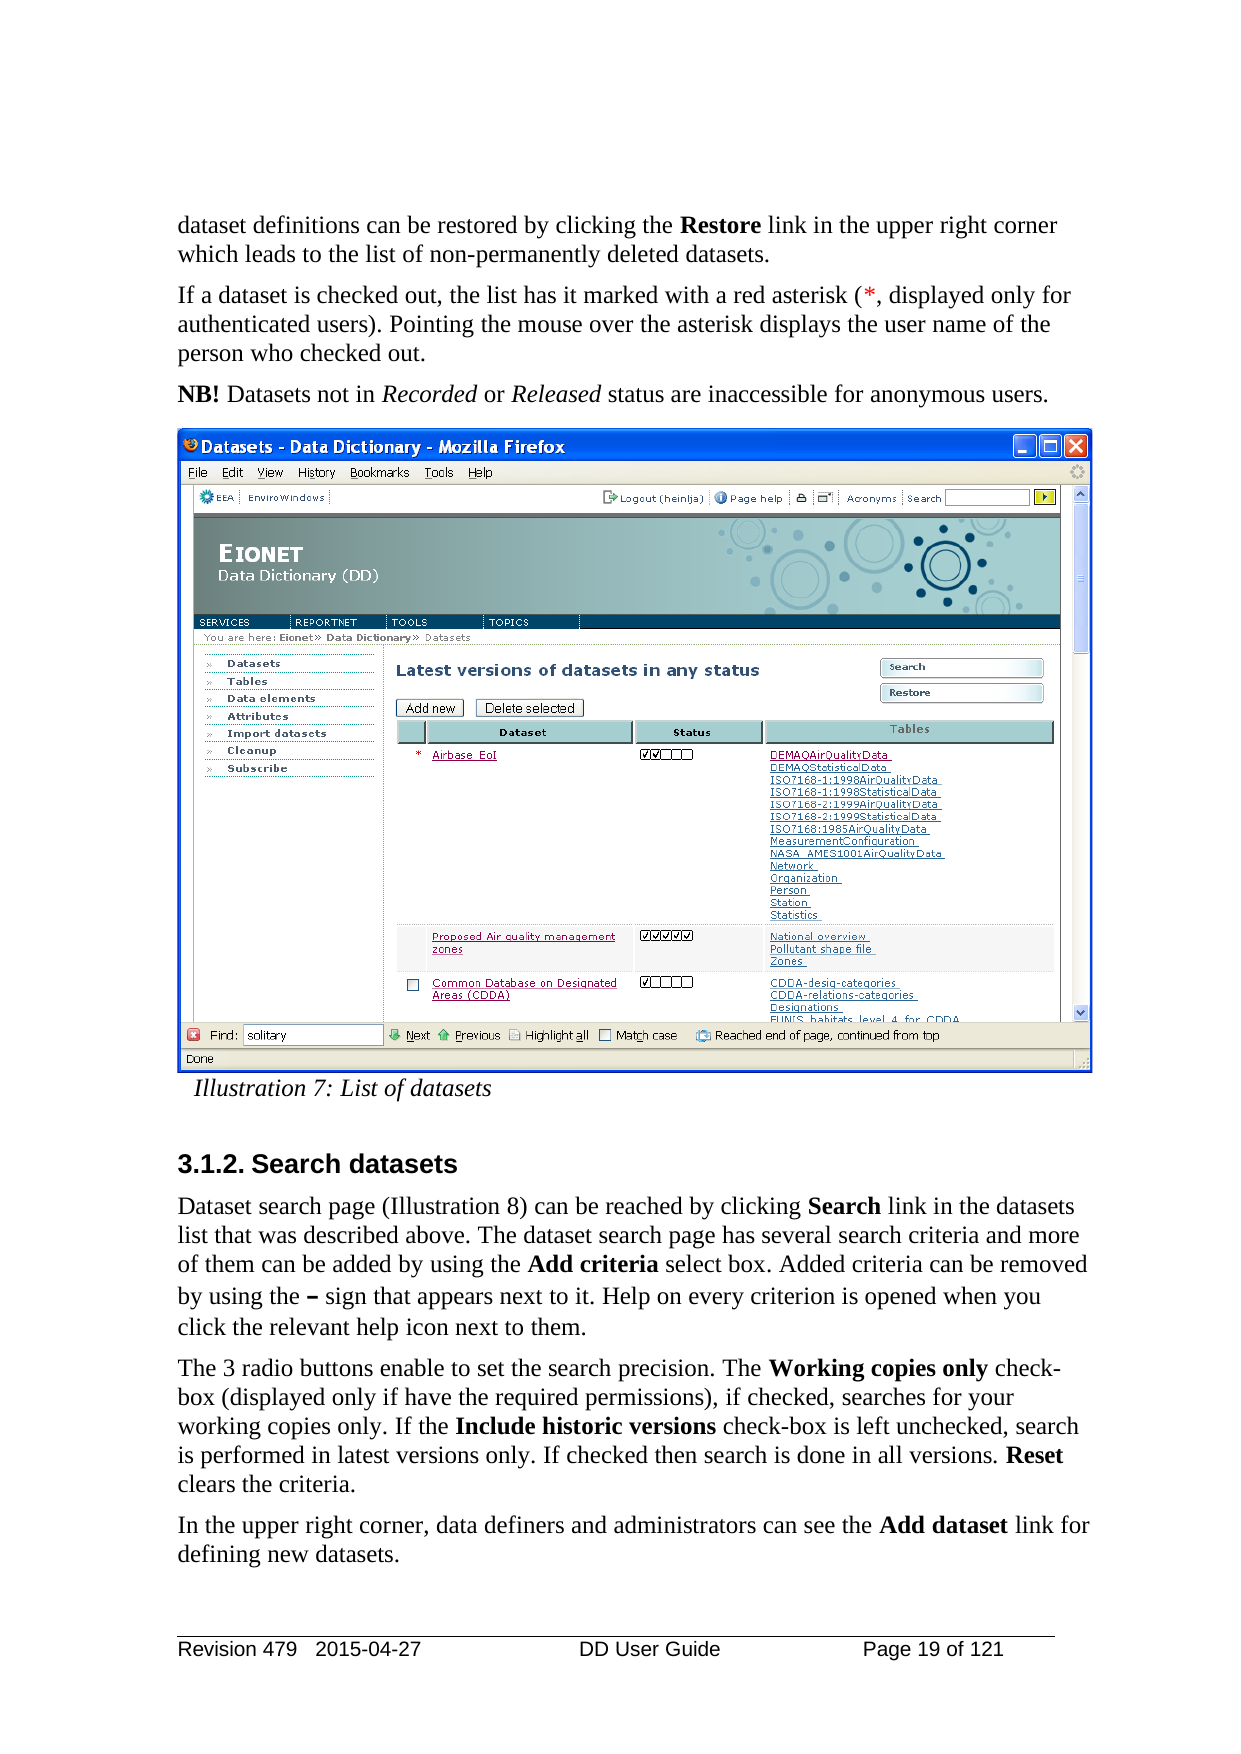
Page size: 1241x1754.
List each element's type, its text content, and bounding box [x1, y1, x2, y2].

text Dataset search page (Illustration 8) can be reached by clicking Search link in the datasets list that was described above. The dataset search page has several search criteria and more of them can be added by using the Add criteria select box. Added criteria can be removed by using the – sign that appears next to it. Help on every criterion is opened when you click the relevant help icon next to them. [177, 1191, 1092, 1341]
text Illustration 7: List of datasets [194, 1073, 1076, 1102]
text If a dataset is checked out, the list has it marked with a red asterisk (*, displayed only for authenticated users). Pointing the mouse over the asterisk displays the user name of the person who checked out. [177, 280, 1092, 367]
text The 3 radio buttons enable to set the search precision. The Working copies only check-box (displayed only if have the required permissions), if checked, searches for your working copies only. If the Include historic versions check-box is left unchecked, search is performed in latest versions only. If checked then search is done in all versions. Reset clears the criteria. [177, 1353, 1092, 1498]
text In the upper right corner, data definers and administrators can see the Add dataset link for defining new datasets. [177, 1510, 1092, 1568]
text dataset definitions can be restored by clicking the Restore link in the upper right corner which leads to the list of non-permanently deleted datasets. [177, 210, 1092, 268]
picture [177, 428, 1093, 1073]
text NB! Datasets not in Recorded or Released status are inaccessible for anonymous users. [177, 379, 1092, 408]
subtitle Search datasets [177, 1148, 1092, 1179]
